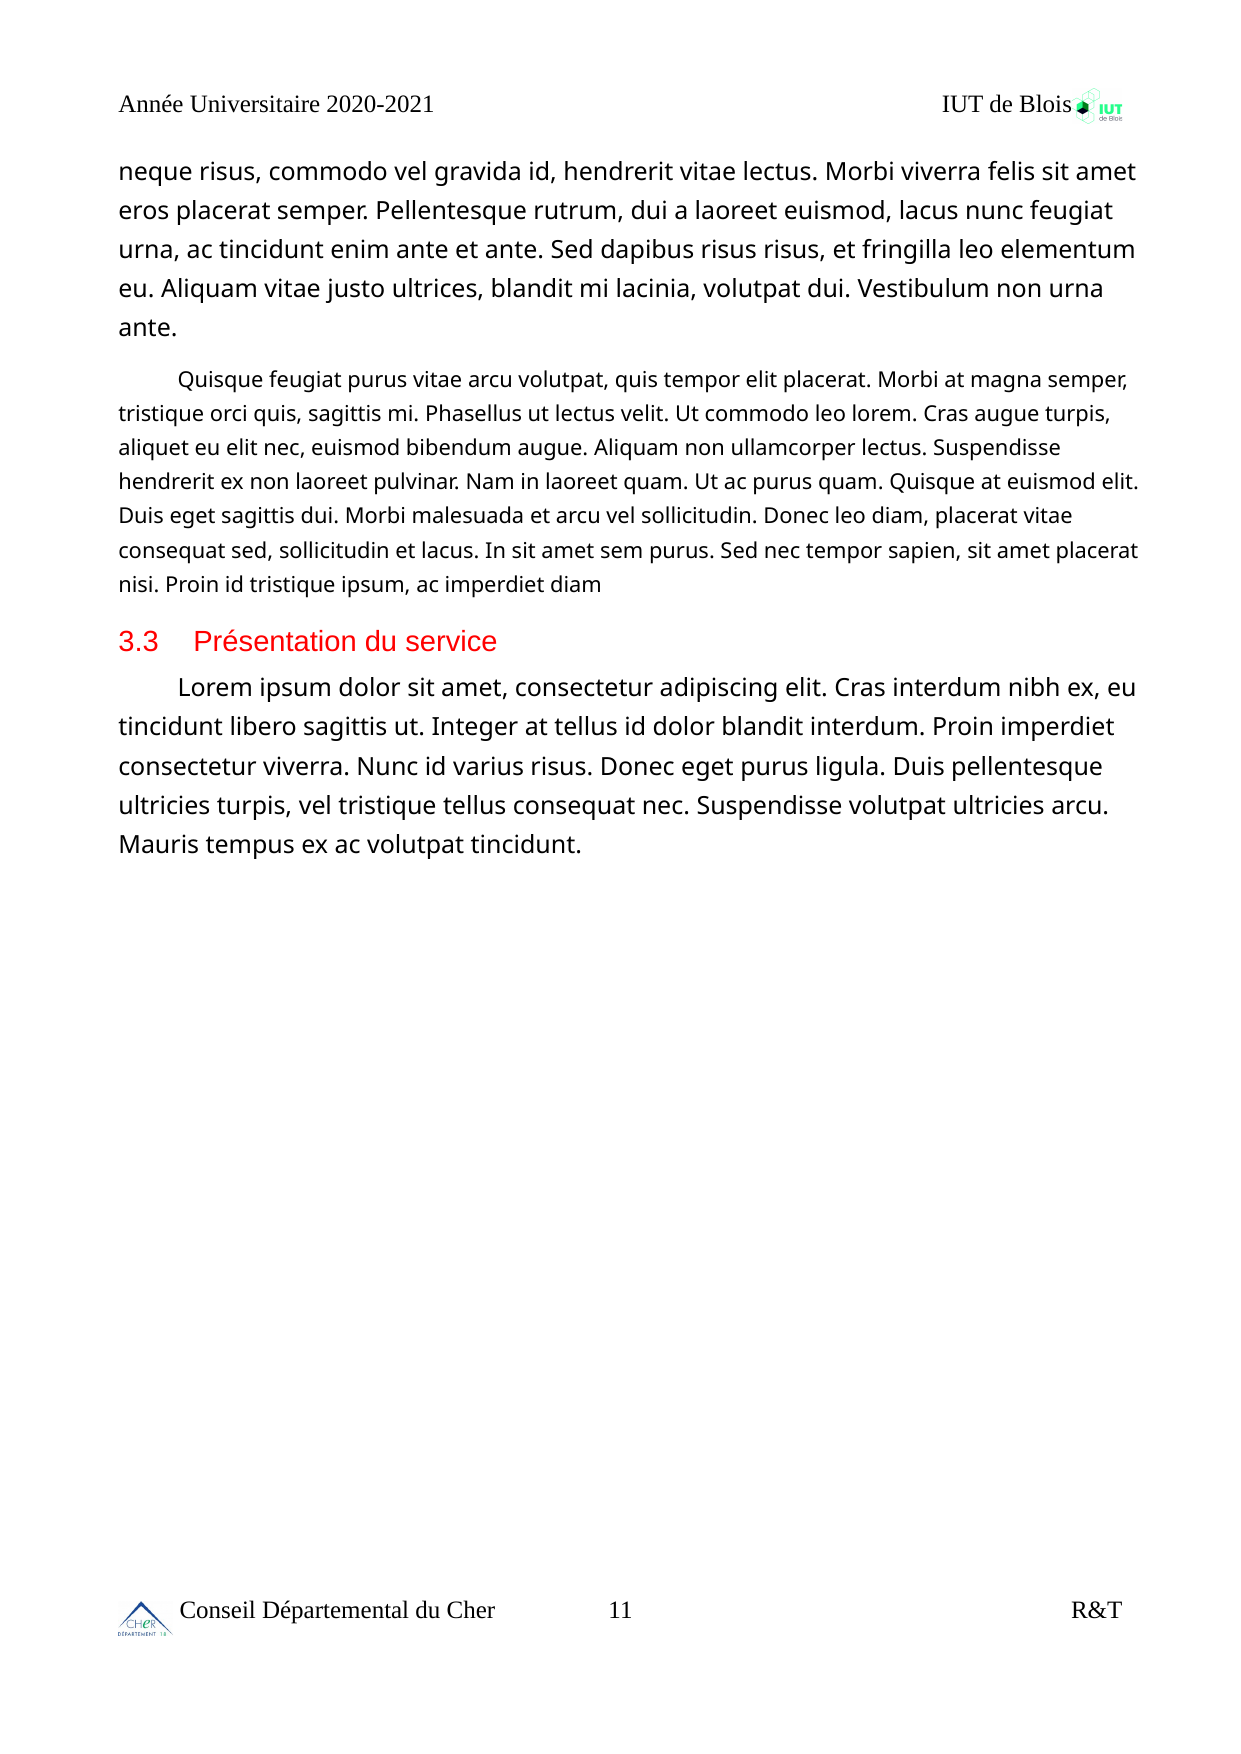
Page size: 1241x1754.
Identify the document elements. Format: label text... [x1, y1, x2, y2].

text Quisque feugiat purus vitae arcu volutpat, quis tempor elit placerat. Morbi at magna semper, tristique orci quis, sagittis mi. Phasellus ut lectus velit. Ut commodo leo lorem. Cras augue turpis, aliquet eu elit nec, euismod bibendum augue. Aliquam non ullamcorper lectus. Suspendisse hendrerit ex non laoreet pulvinar. Nam in laoreet quam. Ut ac purus quam. Quisque at euismod elit. Duis eget sagittis dui. Morbi malesuada et arcu vel sollicitudin. Donec leo diam, placerat vitae consequat sed, sollicitudin et lacus. In sit amet sem purus. Sed nec tempor sapien, sit amet placerat nisi. Proin id tristique ipsum, ac imperdiet diam [118, 364, 1152, 599]
picture [118, 1601, 174, 1636]
subtitle Présentation du service [118, 624, 1152, 657]
text Lorem ipsum dolor sit amet, consectetur adipiscing elit. Cras interdum nibh ex, eu tincidunt libero sagittis ut. Integer at tellus id dolor blandit interdum. Proin imperdiet consectetur viverra. Nunc id varius risus. Donec eget purus ligula. Duis pellentesque ultricies turpis, vel tristique tellus consequat nec. Suspendisse volutpat ultricies arcu. Mauris tempus ex ac volutpat tincidunt. [118, 670, 1152, 861]
picture [1071, 88, 1123, 124]
text neque risus, commodo vel gravida id, hendrerit vitae lectus. Morbi viverra felis sit amet eros placerat semper. Pellentesque rutrum, dui a laoreet euismod, lacus nunc feugiat urna, ac tincidunt enim ante et ante. Sed dapibus risus risus, et fringilla leo elementum eu. Aliquam vitae justo ultrices, blandit mi lacinia, volutpat dui. Vestibulum non urna ante. [118, 153, 1152, 344]
